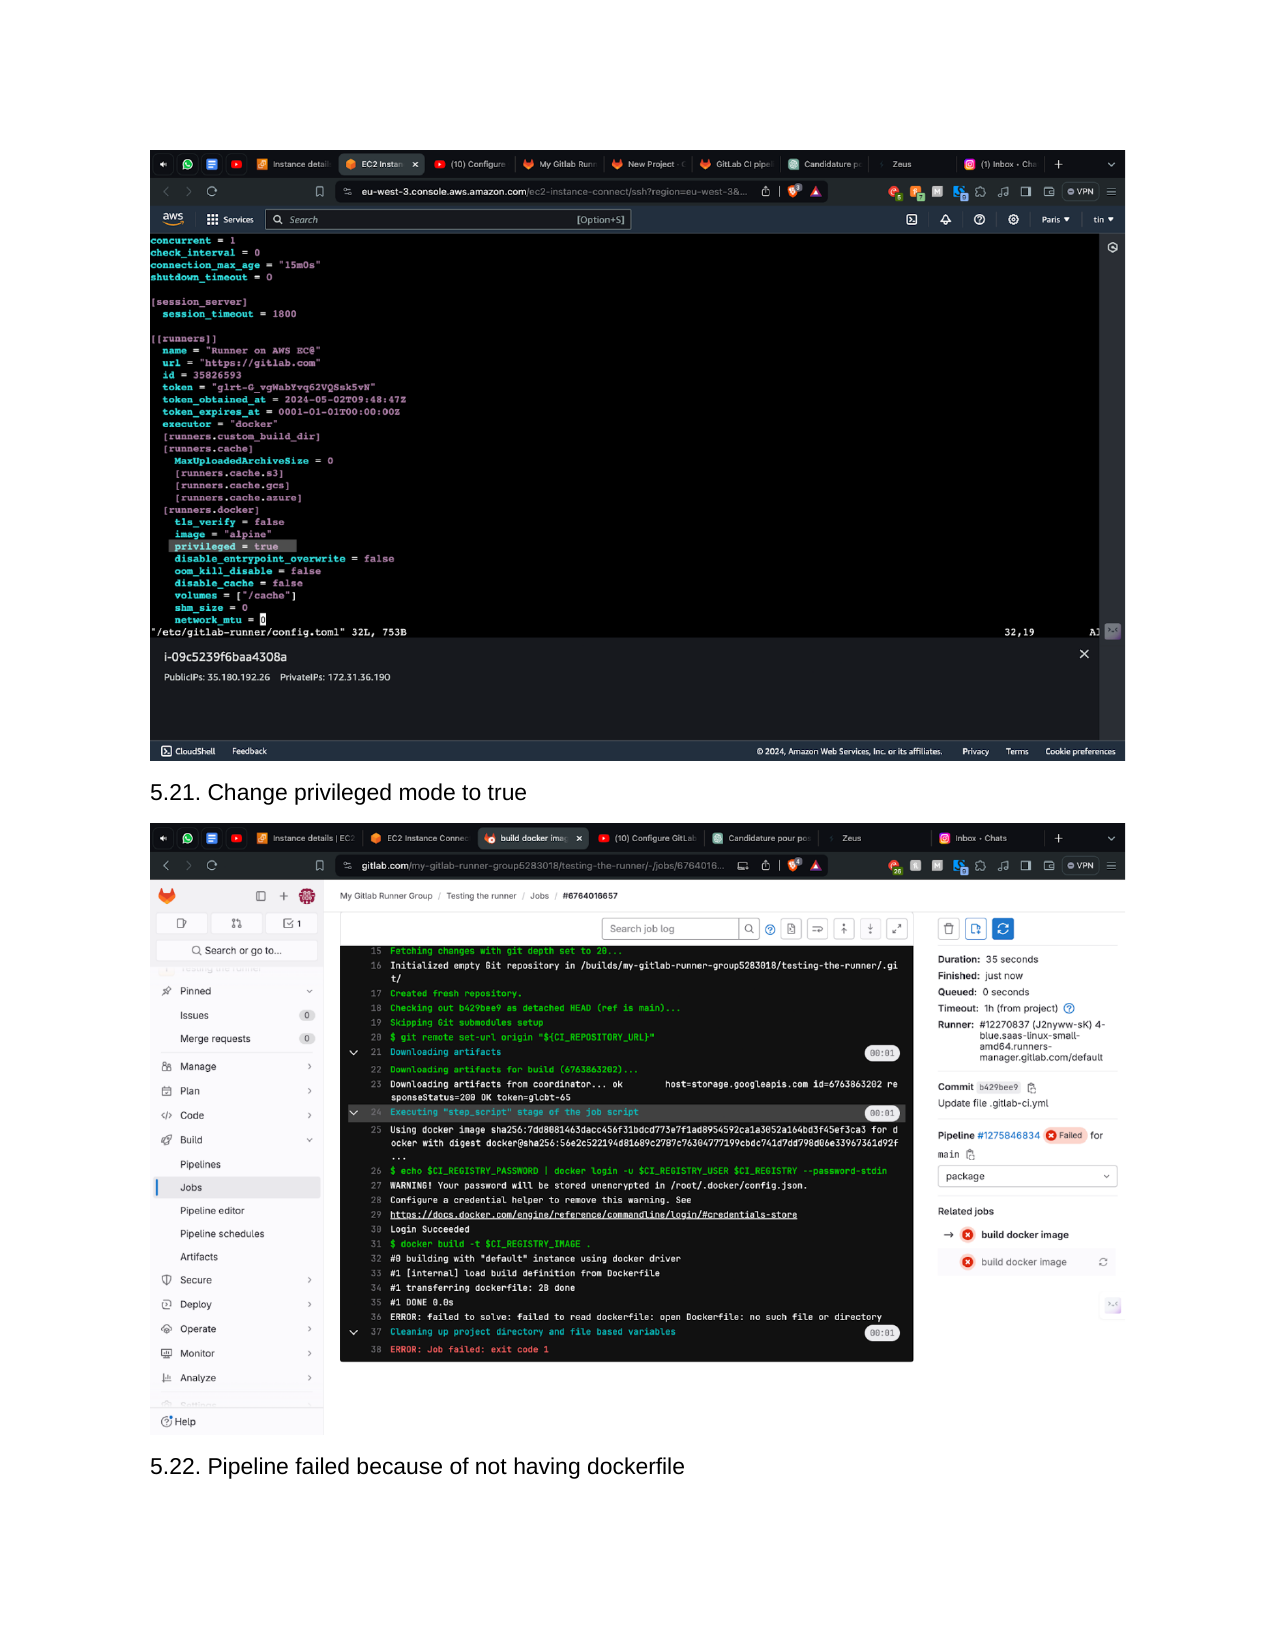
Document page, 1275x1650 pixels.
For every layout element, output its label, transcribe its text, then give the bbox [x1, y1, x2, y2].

text 5.22. Pipeline failed because of not having dockerfile [150, 1453, 1125, 1479]
text 5.21. Change privileged mode to true [150, 779, 1125, 806]
